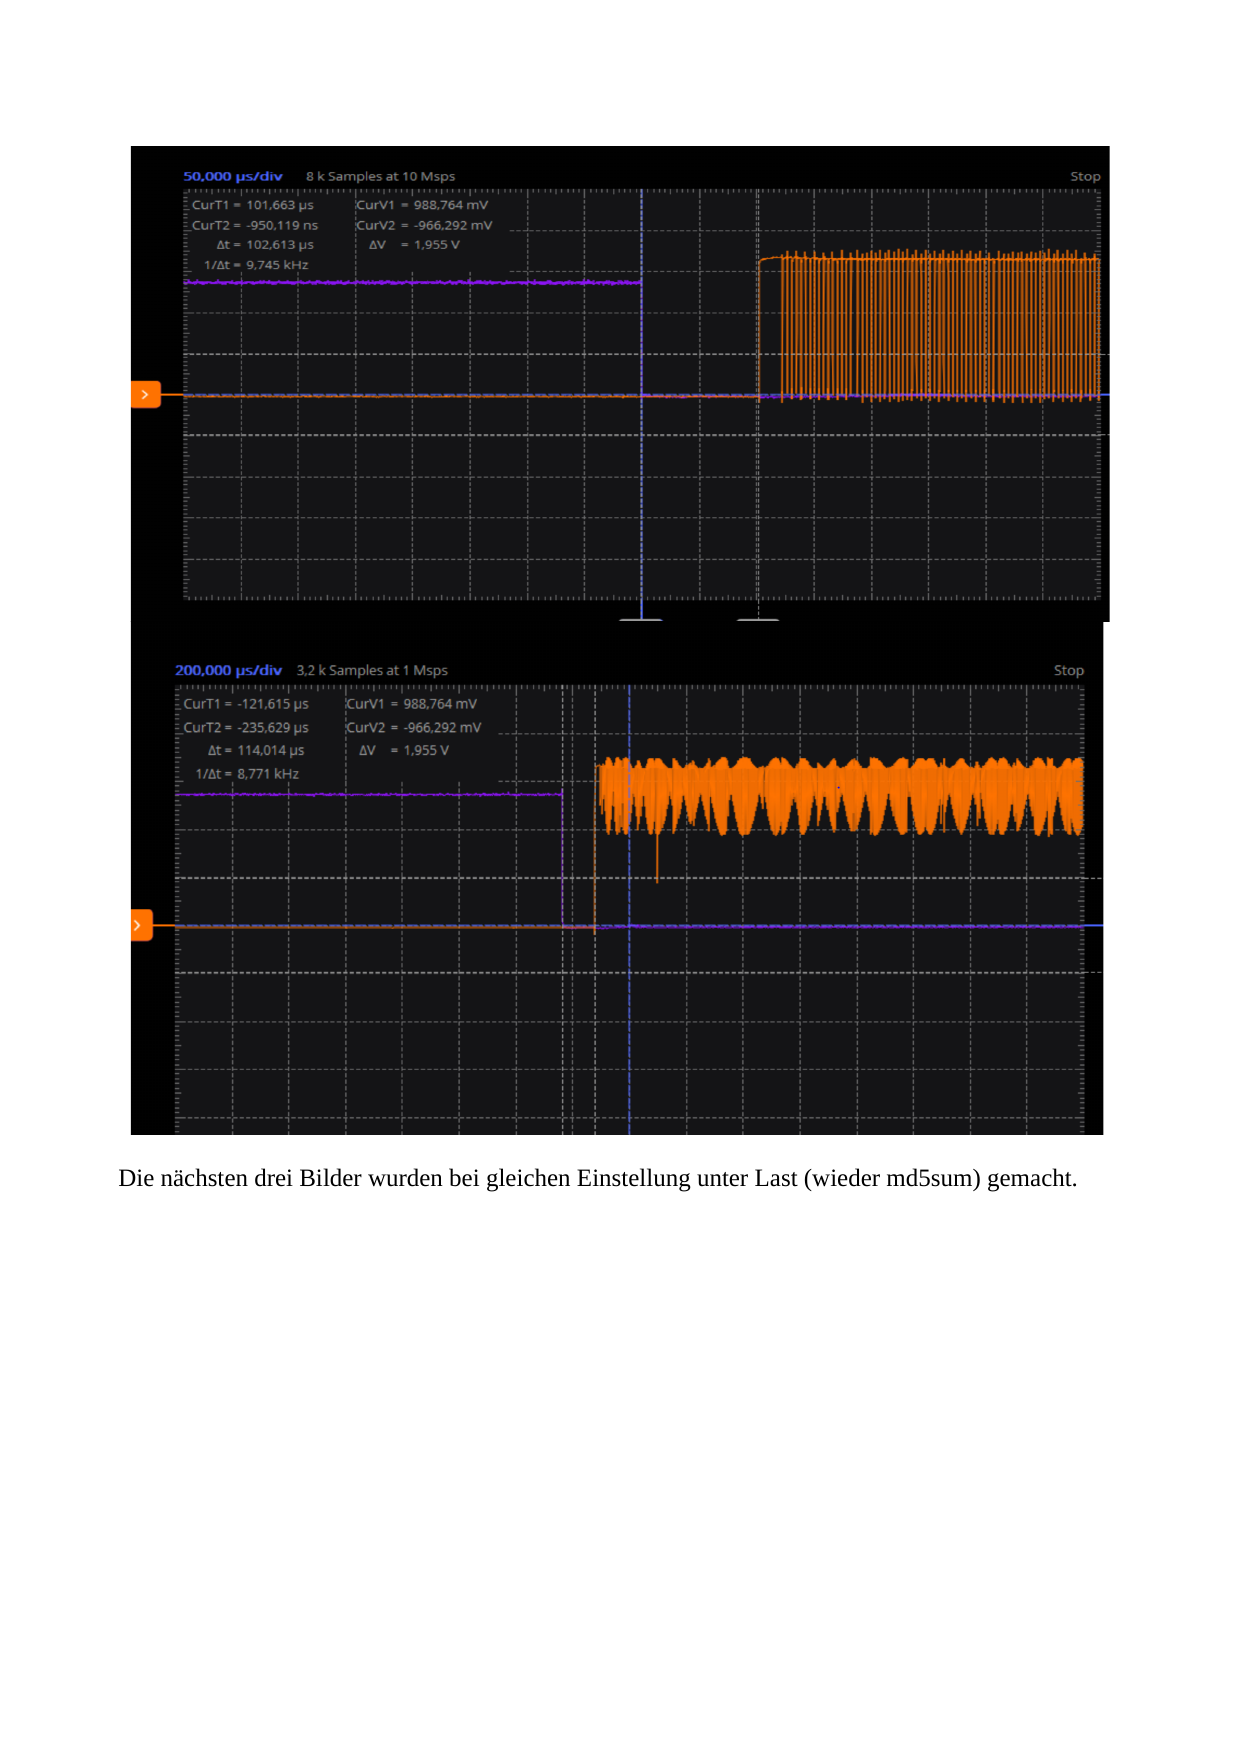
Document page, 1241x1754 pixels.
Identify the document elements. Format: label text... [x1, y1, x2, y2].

text Die nächsten drei Bilder wurden bei gleichen Einstellung unter Last (wieder md5sum) gemacht. [118, 1163, 1122, 1192]
picture [130, 146, 1110, 1135]
